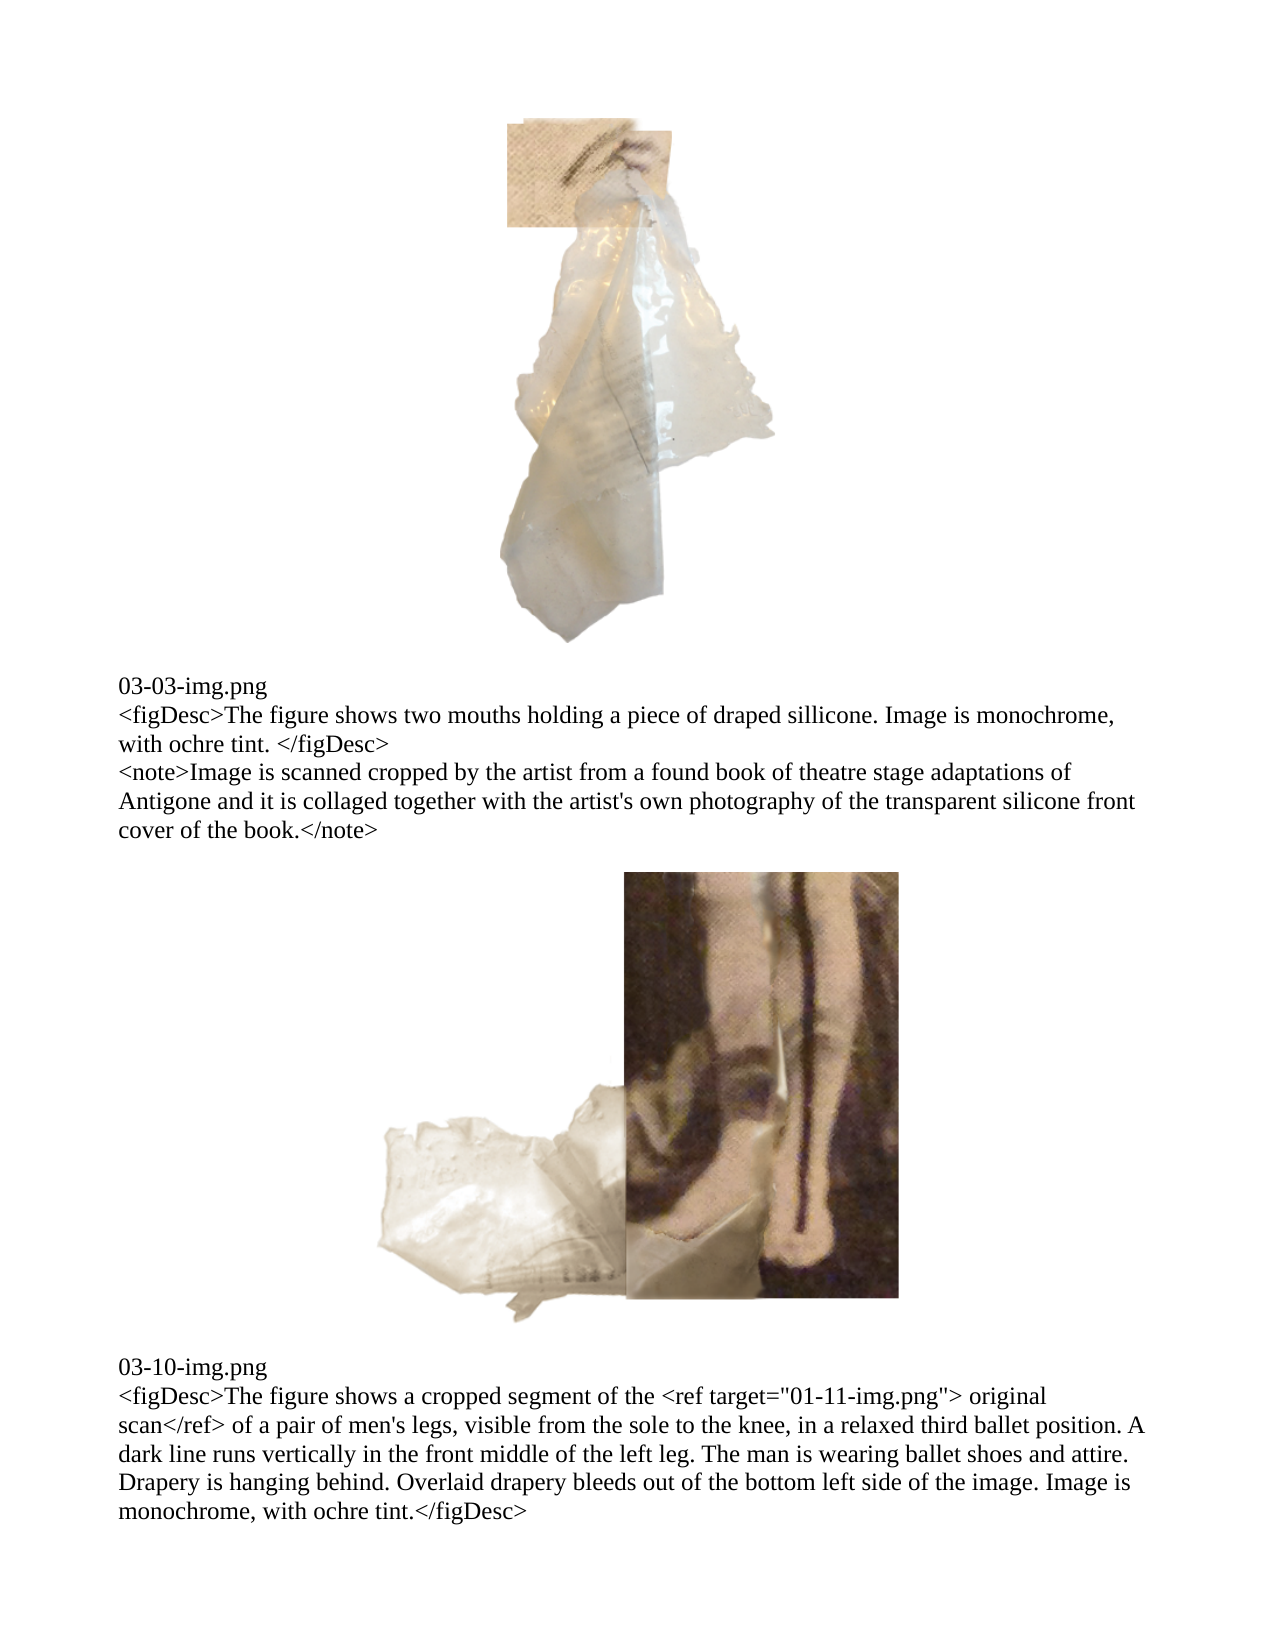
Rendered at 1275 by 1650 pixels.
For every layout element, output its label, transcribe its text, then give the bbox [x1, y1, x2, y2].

text <figDesc>The figure shows a cropped segment of the <ref target="01-11-img.png"> original scan</ref> of a pair of men's legs, visible from the sole to the knee, in a relaxed third ballet position. A dark line runs vertically in the front middle of the left leg. The man is wearing ballet shoes and attire. Drapery is hanging behind. Overlaid drapery bleeds out of the bottom left side of the image. Image is monochrome, with ochre tint.</figDesc> [118, 1381, 1157, 1525]
picture [376, 872, 899, 1324]
picture [499, 118, 776, 643]
text <figDesc>The figure shows two mouths holding a piece of draped sillicone. Image is monochrome, with ochre tint. </figDesc> [118, 700, 1157, 757]
text 03-10-img.png [118, 1352, 1157, 1381]
text <note>Image is scanned cropped by the artist from a found book of theatre stage adaptations of Antigone and it is collaged together with the artist's own photography of the transparent silicone front cover of the book.</note> [118, 757, 1157, 844]
text 03-03-img.png [118, 671, 1157, 700]
